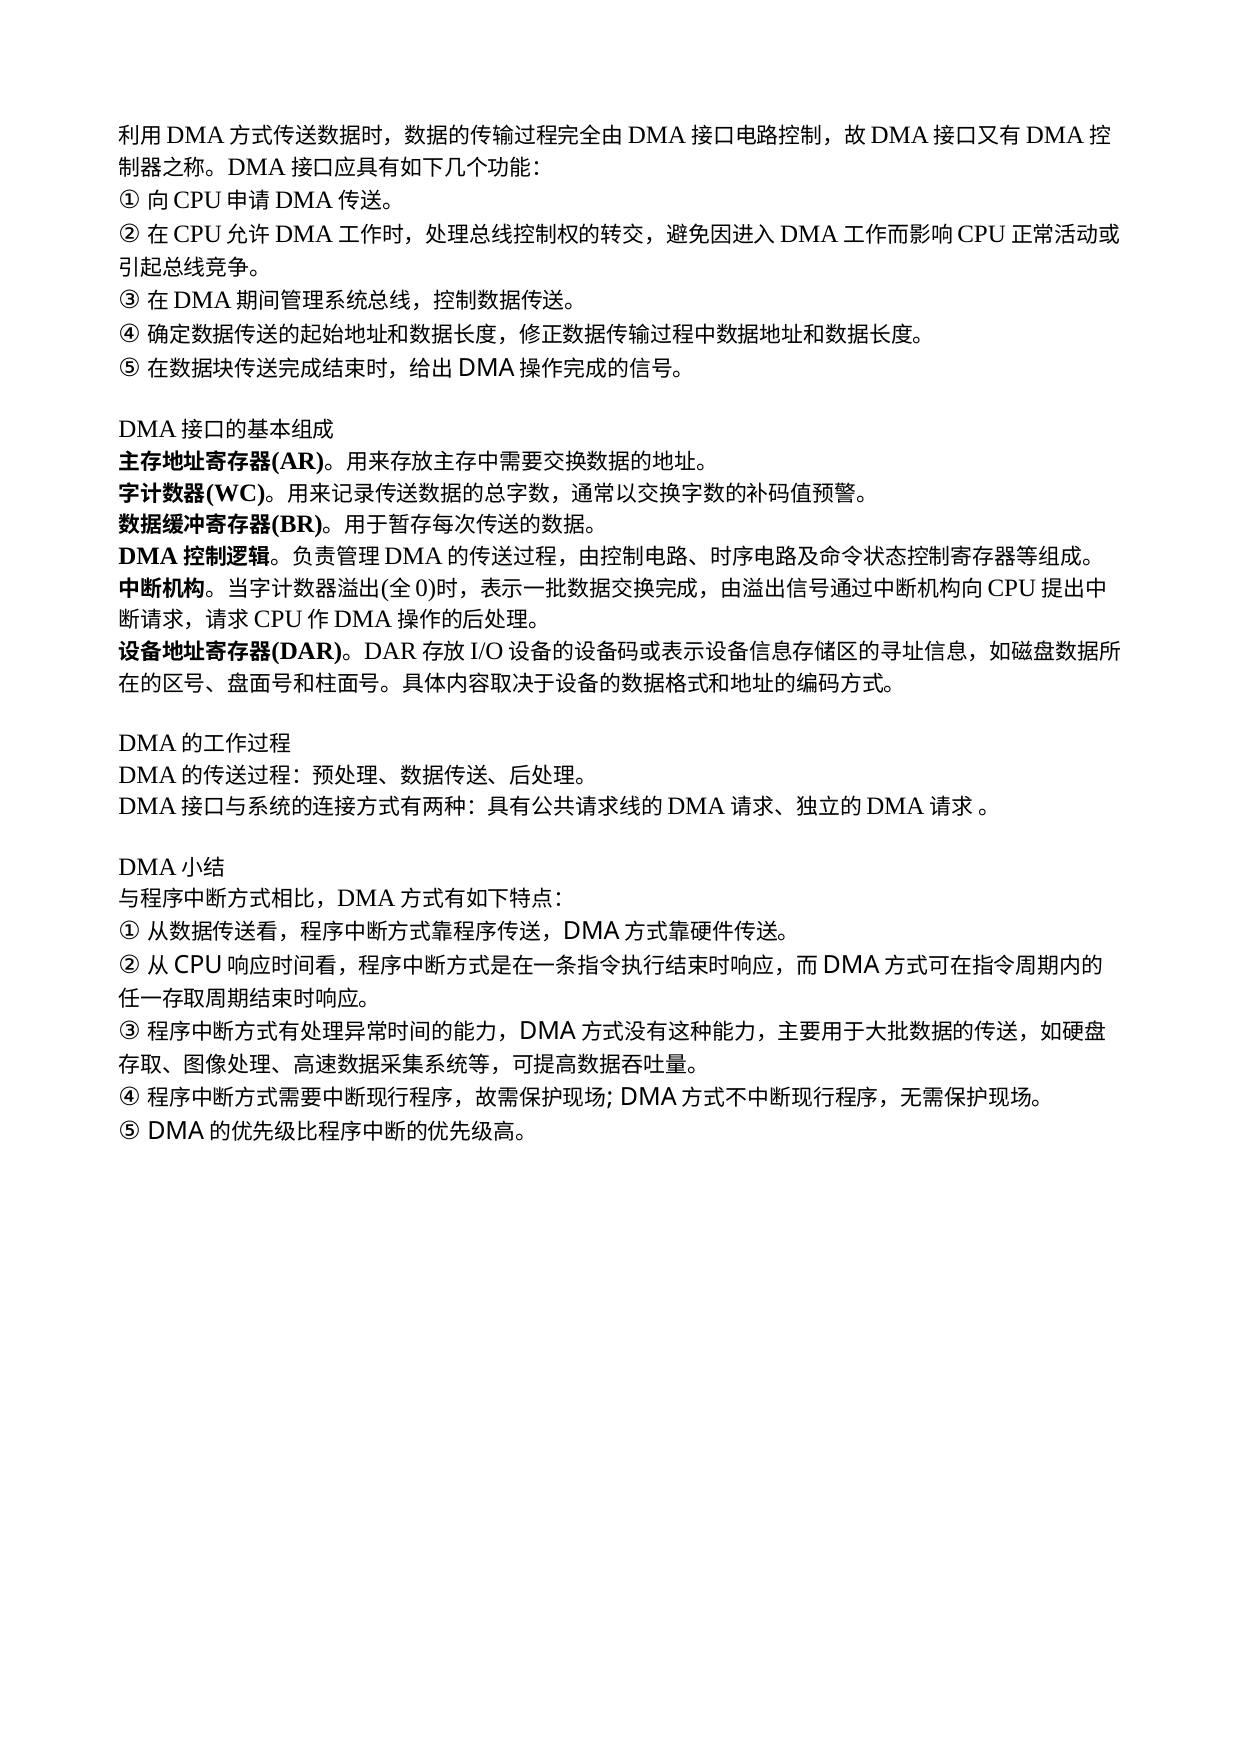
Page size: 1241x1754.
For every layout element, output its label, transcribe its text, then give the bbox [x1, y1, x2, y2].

text DMA控制逻辑。负责管理DMA的传送过程，由控制电路、时序电路及命令状态控制寄存器等组成。 [118, 539, 1122, 571]
text DMA小结 [118, 850, 1122, 881]
text 设备地址寄存器(DAR)。DAR存放I/O设备的设备码或表示设备信息存储区的寻址信息，如磁盘数据所在的区号、盘面号和柱面号。具体内容取决于设备的数据格式和地址的编码方式。 [118, 634, 1122, 697]
text 与程序中断方式相比，DMA方式有如下特点： [118, 881, 1122, 913]
text ③ 程序中断方式有处理异常时间的能力，DMA方式没有这种能力，主要用于大批数据的传送，如硬盘存取、图像处理、高速数据采集系统等，可提高数据吞吐量。 [118, 1013, 1122, 1078]
text 字计数器(WC)。用来记录传送数据的总字数，通常以交换字数的补码值预警。 [118, 476, 1122, 507]
text ① 从数据传送看，程序中断方式靠程序传送，DMA方式靠硬件传送。 [118, 913, 1122, 947]
text 中断机构。当字计数器溢出(全0)时，表示一批数据交换完成，由溢出信号通过中断机构向CPU提出中断请求，请求CPU作DMA操作的后处理。 [118, 571, 1122, 634]
text 数据缓冲寄存器(BR)。用于暂存每次传送的数据。 [118, 507, 1122, 539]
text ② 在CPU允许DMA工作时，处理总线控制权的转交，避免因进入DMA工作而影响CPU正常活动或引起总线竞争。 [118, 216, 1122, 281]
text DMA接口的基本组成 [118, 412, 1122, 444]
text 主存地址寄存器(AR)。用来存放主存中需要交换数据的地址。 [118, 444, 1122, 476]
text ② 从CPU响应时间看，程序中断方式是在一条指令执行结束时响应，而DMA方式可在指令周期内的任一存取周期结束时响应。 [118, 947, 1122, 1013]
text DMA接口与系统的连接方式有两种：具有公共请求线的DMA请求、独立的DMA请求 。 [118, 789, 1122, 821]
text ④ 确定数据传送的起始地址和数据长度，修正数据传输过程中数据地址和数据长度。 [118, 315, 1122, 349]
text DMA的工作过程 [118, 726, 1122, 758]
text ⑤ 在数据块传送完成结束时，给出DMA操作完成的信号。 [118, 349, 1122, 383]
text ④ 程序中断方式需要中断现行程序，故需保护现场; DMA方式不中断现行程序，无需保护现场。 [118, 1078, 1122, 1113]
text 利用DMA方式传送数据时，数据的传输过程完全由DMA接口电路控制，故DMA接口又有DMA控制器之称。DMA接口应具有如下几个功能： [118, 118, 1122, 181]
text ⑤ DMA的优先级比程序中断的优先级高。 [118, 1113, 1122, 1147]
text ③ 在DMA期间管理系统总线，控制数据传送。 [118, 281, 1122, 315]
text ① 向CPU申请DMA传送。 [118, 181, 1122, 216]
text DMA的传送过程：预处理、数据传送、后处理。 [118, 758, 1122, 789]
